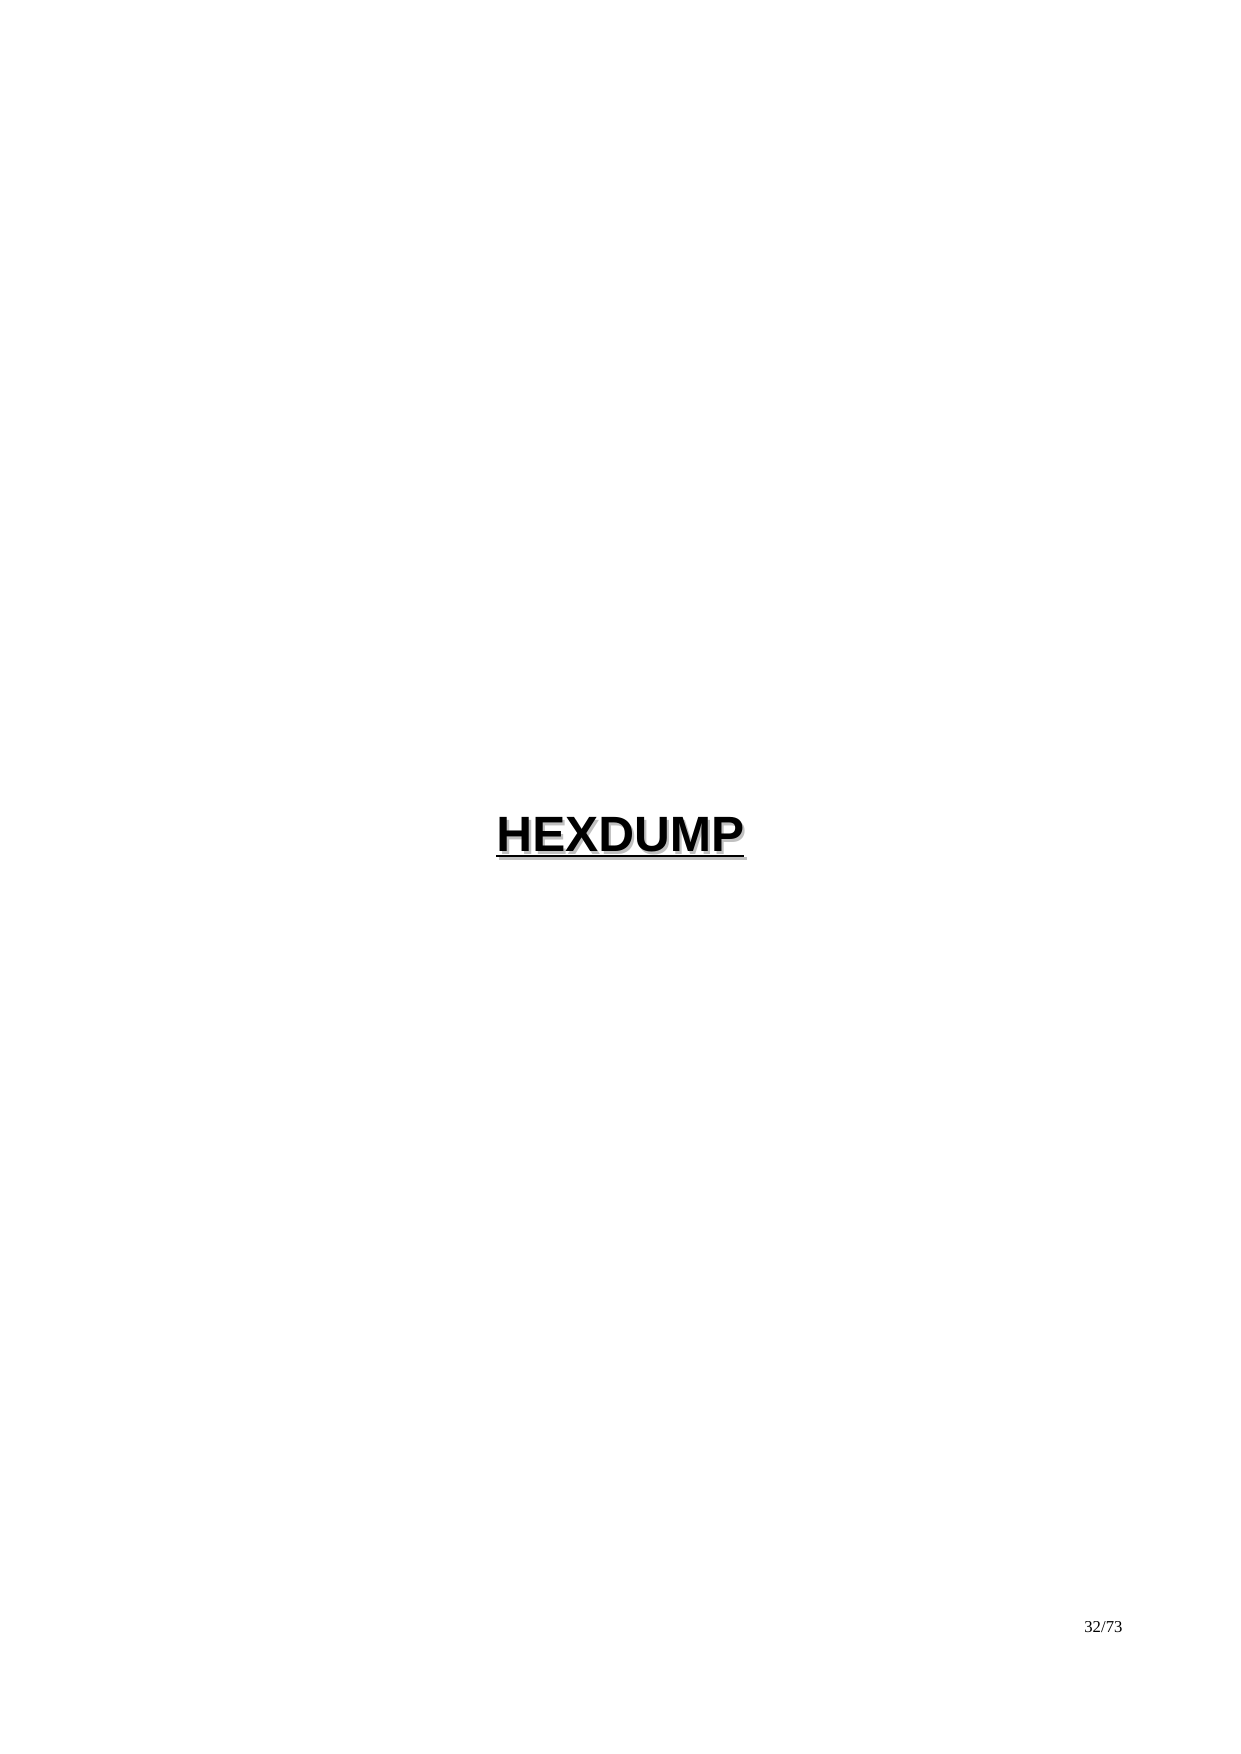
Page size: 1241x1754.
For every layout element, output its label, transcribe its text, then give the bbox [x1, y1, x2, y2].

subtitle HEXDUMP [118, 805, 1122, 862]
